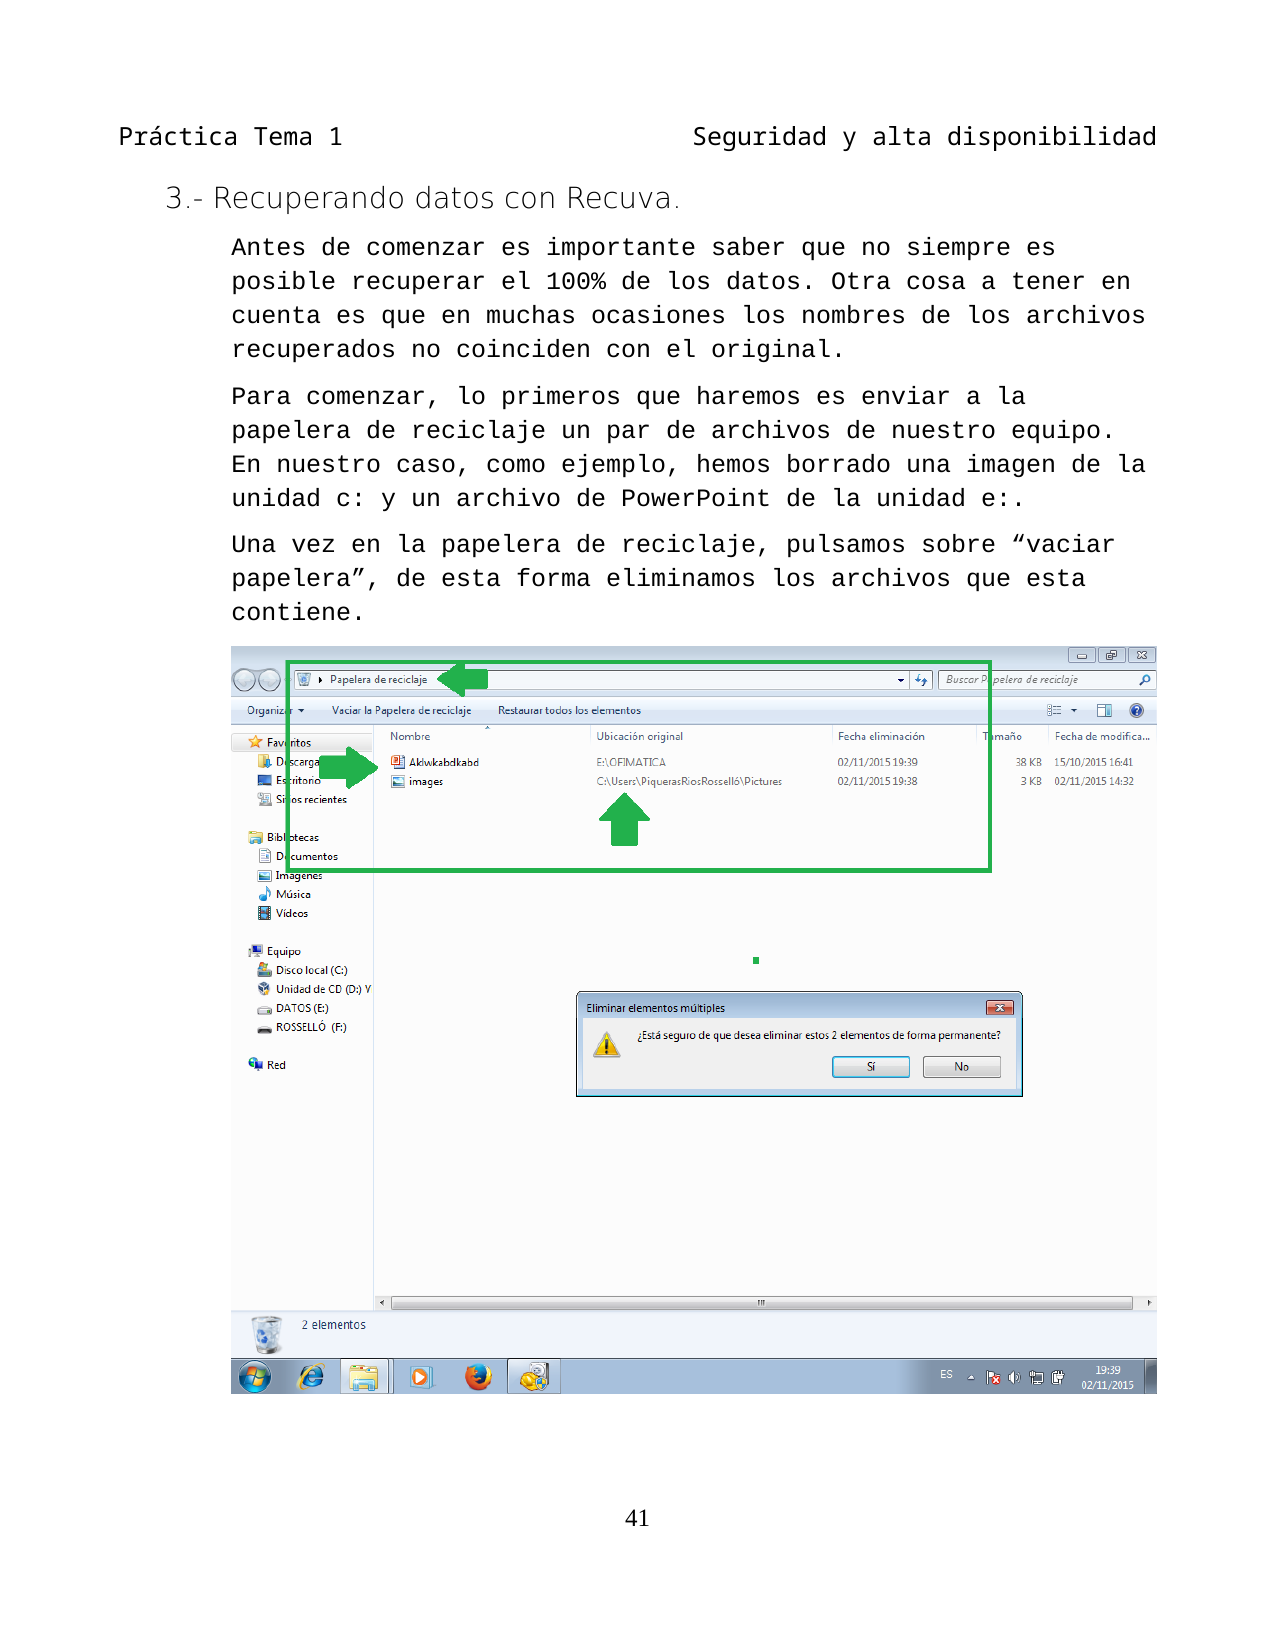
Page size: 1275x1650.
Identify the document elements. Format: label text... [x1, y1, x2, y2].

text Para comenzar, lo primeros que haremos es enviar a la papelera de reciclaje un par de archivos de nuestro equipo. En nuestro caso, como ejemplo, hemos borrado una imagen de la unidad c: y un archivo de PowerPoint de la unidad e:. [231, 383, 1157, 513]
picture [231, 646, 1157, 1394]
list Recuperando datos con Recuva. [156, 182, 1157, 216]
text Una vez en la papelera de reciclaje, pulsamos sobre “vaciar papelera”, de esta forma eliminamos los archivos que esta contiene. [231, 532, 1157, 628]
text Antes de comenzar es importante saber que no siempre es posible recuperar el 100% de los datos. Otra cosa a tener en cuenta es que en muchas ocasiones los nombres de los archivos recuperados no coinciden con el original. [231, 235, 1157, 365]
